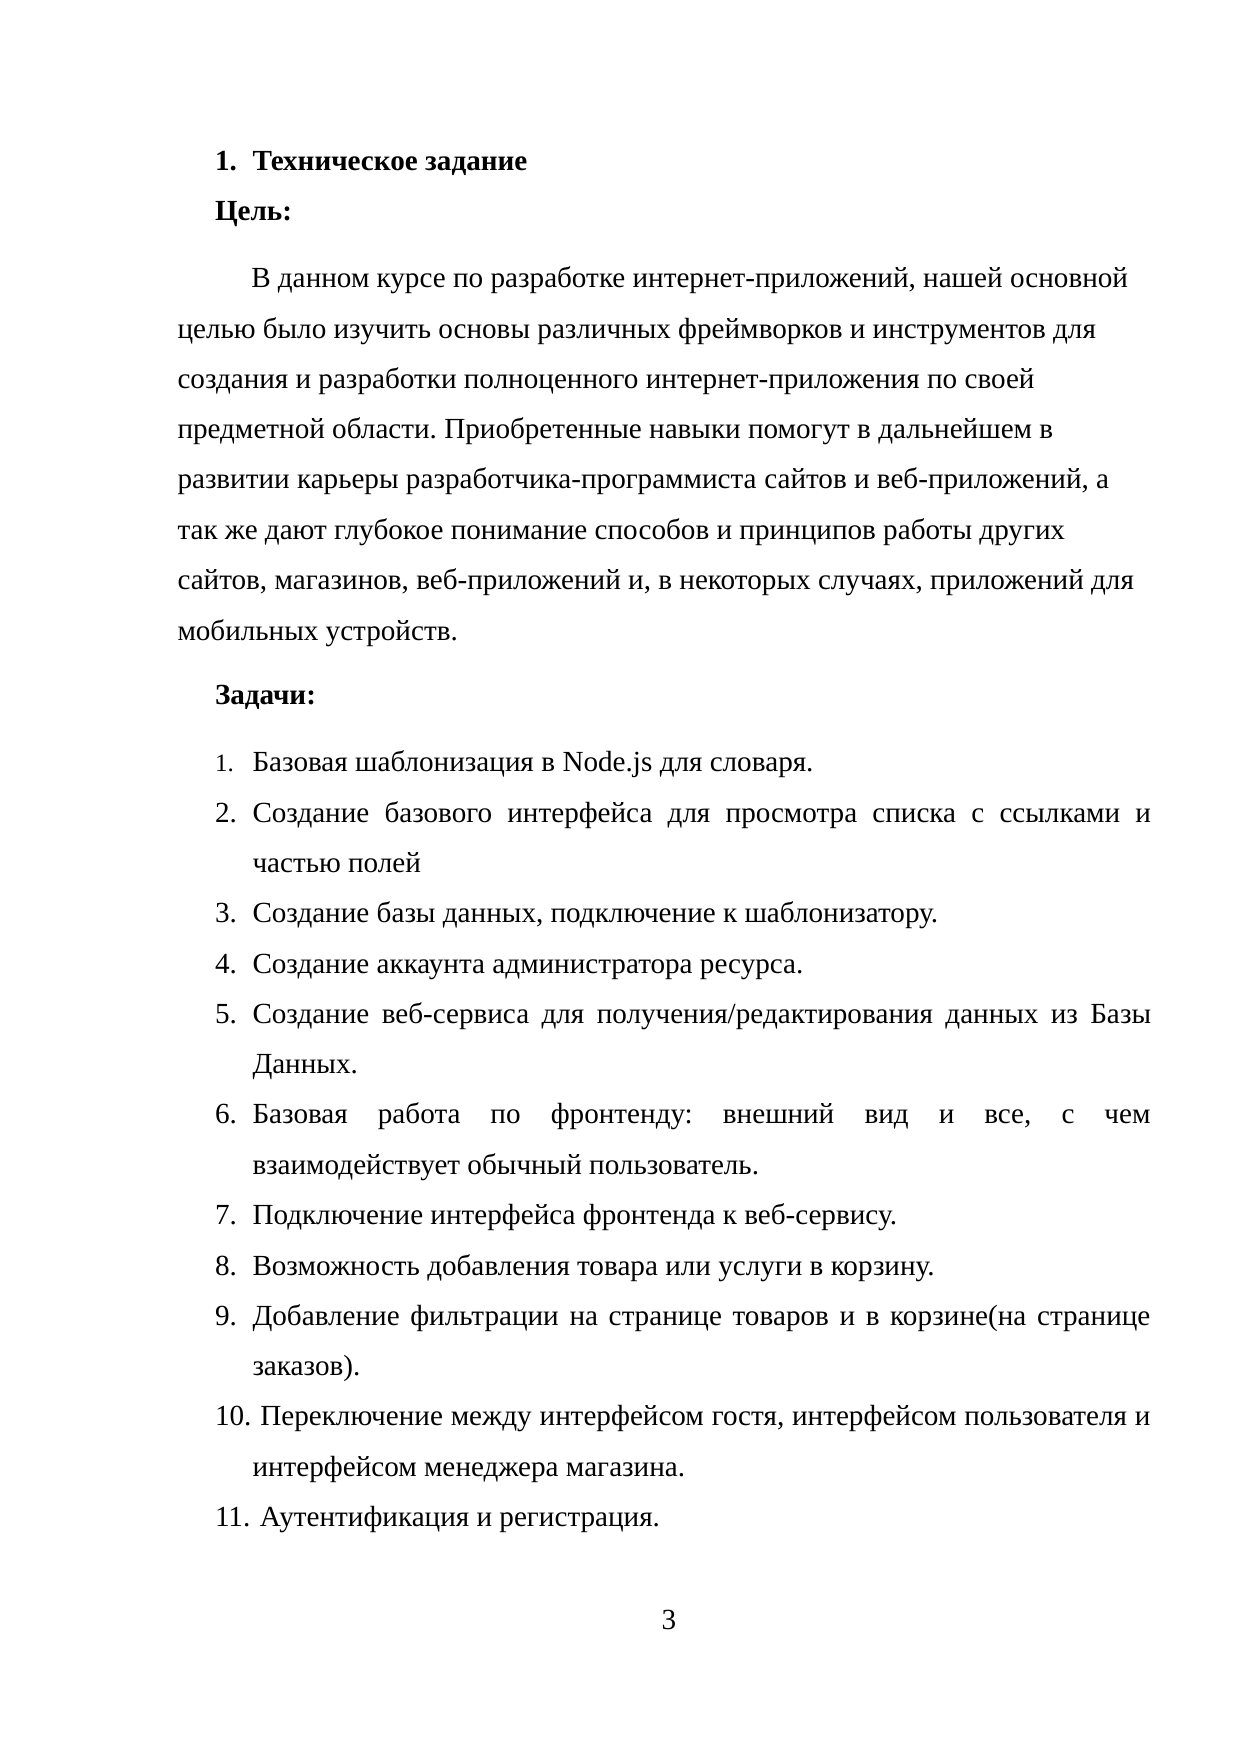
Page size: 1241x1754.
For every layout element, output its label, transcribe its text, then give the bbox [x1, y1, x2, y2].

subtitle Техническое задание [215, 143, 1152, 177]
list Базовая работа по фронтенду: внешний вид и все, с чем взаимодействует обычный пользователь. [215, 1097, 1152, 1181]
list Создание базы данных, подключение к шаблонизатору. [215, 895, 1152, 929]
list Подключение интерфейса фронтенда к веб-сервису. [215, 1197, 1152, 1231]
list Переключение между интерфейсом гостя, интерфейсом пользователя и интерфейсом менеджера магазина. [215, 1398, 1152, 1482]
text Задачи: [177, 677, 1152, 711]
list Возможность добавления товара или услуги в корзину. [215, 1248, 1152, 1281]
list Аутентификация и регистрация. [215, 1499, 1152, 1533]
text В данном курсе по разработке интернет-приложений, нашей основной целью было изучить основы различных фреймворков и инструментов для создания и разработки полноценного интернет-приложения по своей предметной области. Приобретенные навыки помогут в дальнейшем в развитии карьеры разработчика-программиста сайтов и веб-приложений, а так же дают глубокое понимание способов и принципов работы других сайтов, магазинов, веб-приложений и, в некоторых случаях, приложений для мобильных устройств. [177, 260, 1152, 646]
list Создание аккаунта администратора ресурса. [215, 946, 1152, 979]
list Создание базового интерфейса для просмотра списка с ссылками и частью полей [215, 795, 1152, 879]
list Создание веб-сервиса для получения/редактирования данных из Базы Данных. [215, 996, 1152, 1080]
text Цель: [177, 193, 1152, 227]
list Добавление фильтрации на странице товаров и в корзине(на странице заказов). [215, 1298, 1152, 1382]
list Базовая шаблонизация в Node.js для словаря. [215, 744, 1152, 778]
